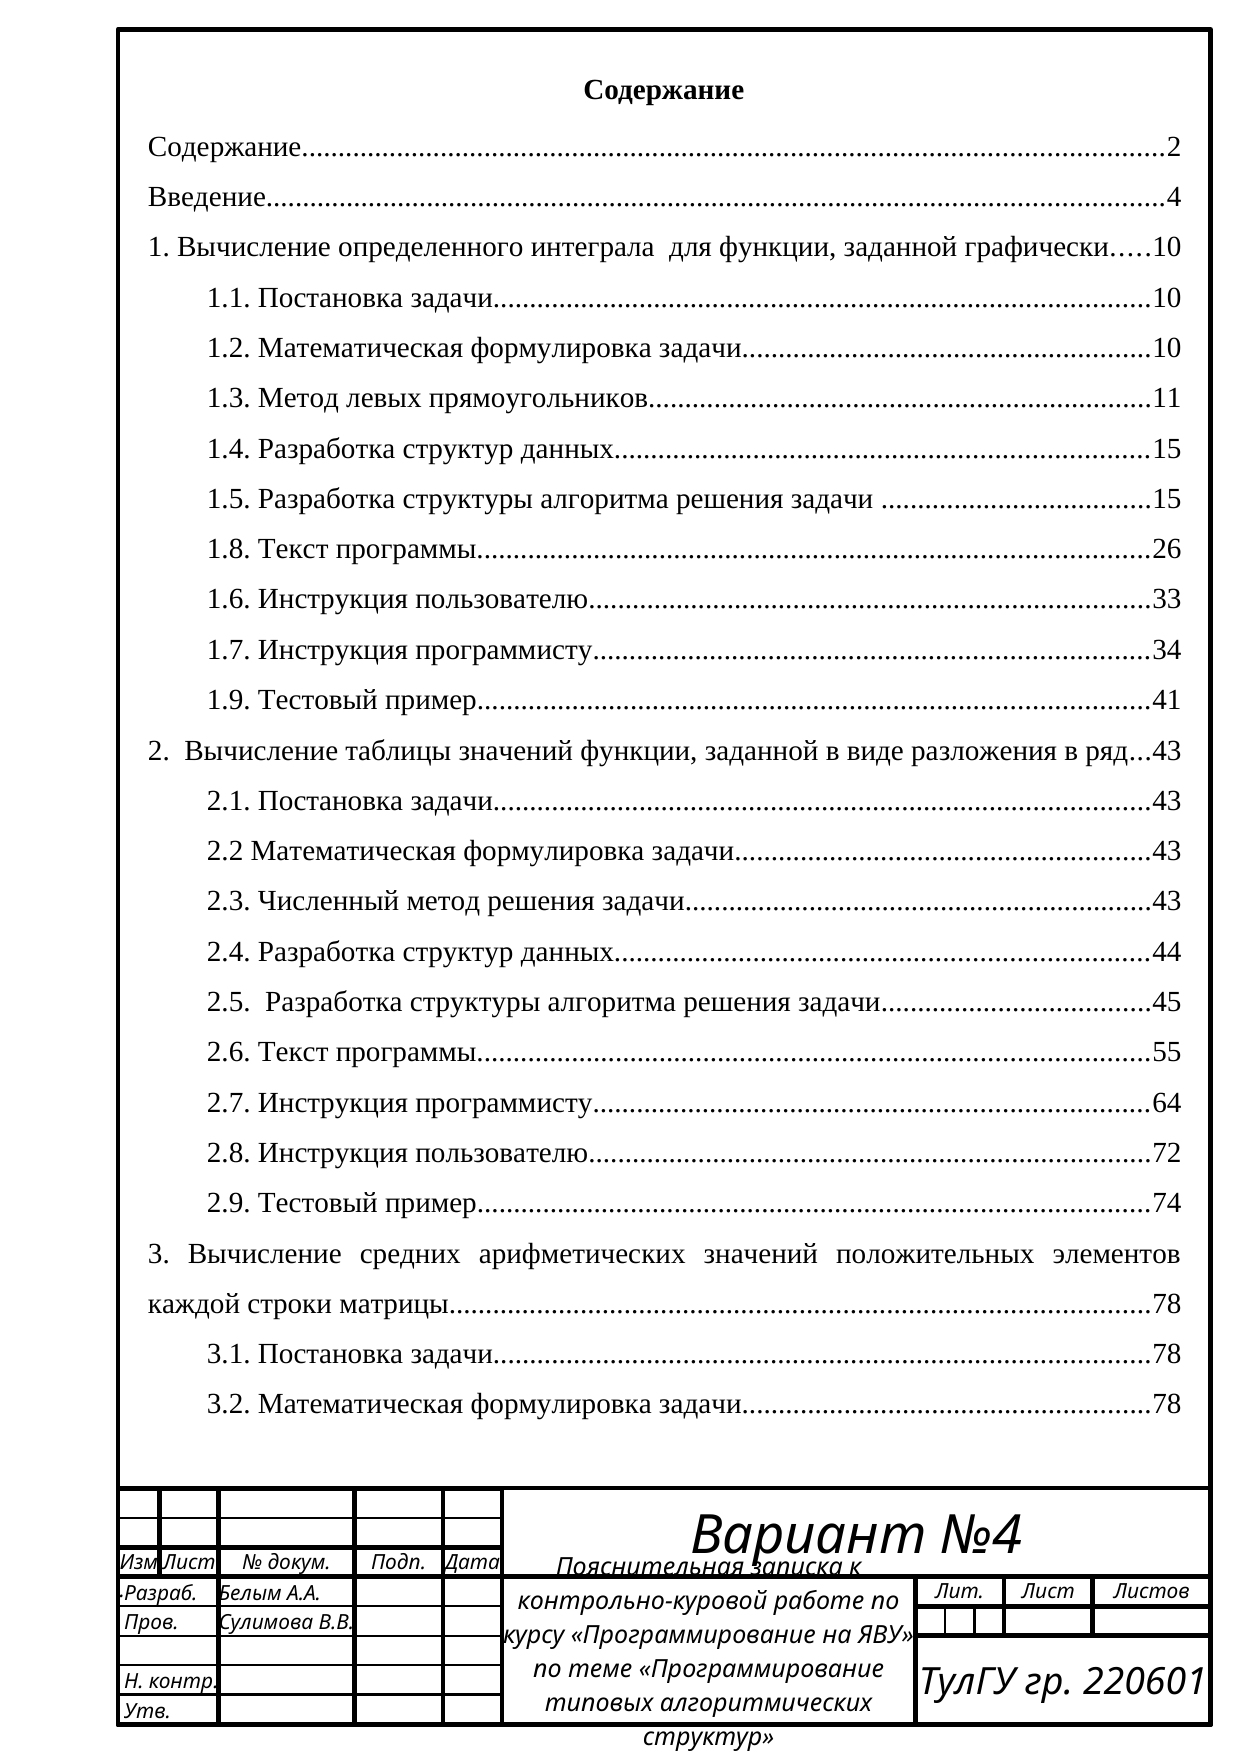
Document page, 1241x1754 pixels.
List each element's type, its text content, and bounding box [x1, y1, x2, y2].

text 1.8. Текст программы 26 [207, 531, 1181, 565]
text 1.1. Постановка задачи 10 [207, 280, 1181, 313]
text 2.7. Инструкция программисту 64 [207, 1085, 1181, 1118]
text 1.4. Разработка структур данных 15 [207, 431, 1181, 464]
text 1. Вычисление определенного интеграла для функции, заданной графически 10 [148, 229, 1181, 263]
text 3. Вычисление средних арифметических значений положительных элементов каждой строки матрицы 78 [148, 1236, 1181, 1319]
text Содержание 2 [148, 129, 1181, 162]
text 2.6. Текст программы 55 [207, 1034, 1181, 1068]
text 1.5. Разработка структуры алгоритма решения задачи 15 [207, 481, 1181, 514]
text 1.2. Математическая формулировка задачи 10 [207, 330, 1181, 364]
text 2.1. Постановка задачи 43 [207, 783, 1181, 816]
text 2.9. Тестовый пример 74 [207, 1185, 1181, 1219]
text 2. Вычисление таблицы значений функции, заданной в виде разложения в ряд 43 [148, 733, 1181, 766]
text 2.2 Математическая формулировка задачи 43 [207, 833, 1181, 867]
text 3.1. Постановка задачи 78 [207, 1336, 1181, 1370]
text 2.5. Разработка структуры алгоритма решения задачи 45 [207, 984, 1181, 1018]
text 1.6. Инструкция пользователю 33 [207, 582, 1181, 615]
text 1.9. Тестовый пример 41 [207, 682, 1181, 716]
text 1.7. Инструкция программисту 34 [207, 632, 1181, 666]
text 2.4. Разработка структур данных 44 [207, 934, 1181, 967]
text 3.2. Математическая формулировка задачи 78 [207, 1387, 1181, 1420]
subtitle Содержание [146, 72, 1122, 106]
text 2.8. Инструкция пользователю 72 [207, 1135, 1181, 1169]
text 1.3. Метод левых прямоугольников 11 [207, 380, 1181, 414]
text Введение 4 [148, 179, 1181, 213]
text 2.3. Численный метод решения задачи 43 [207, 883, 1181, 917]
